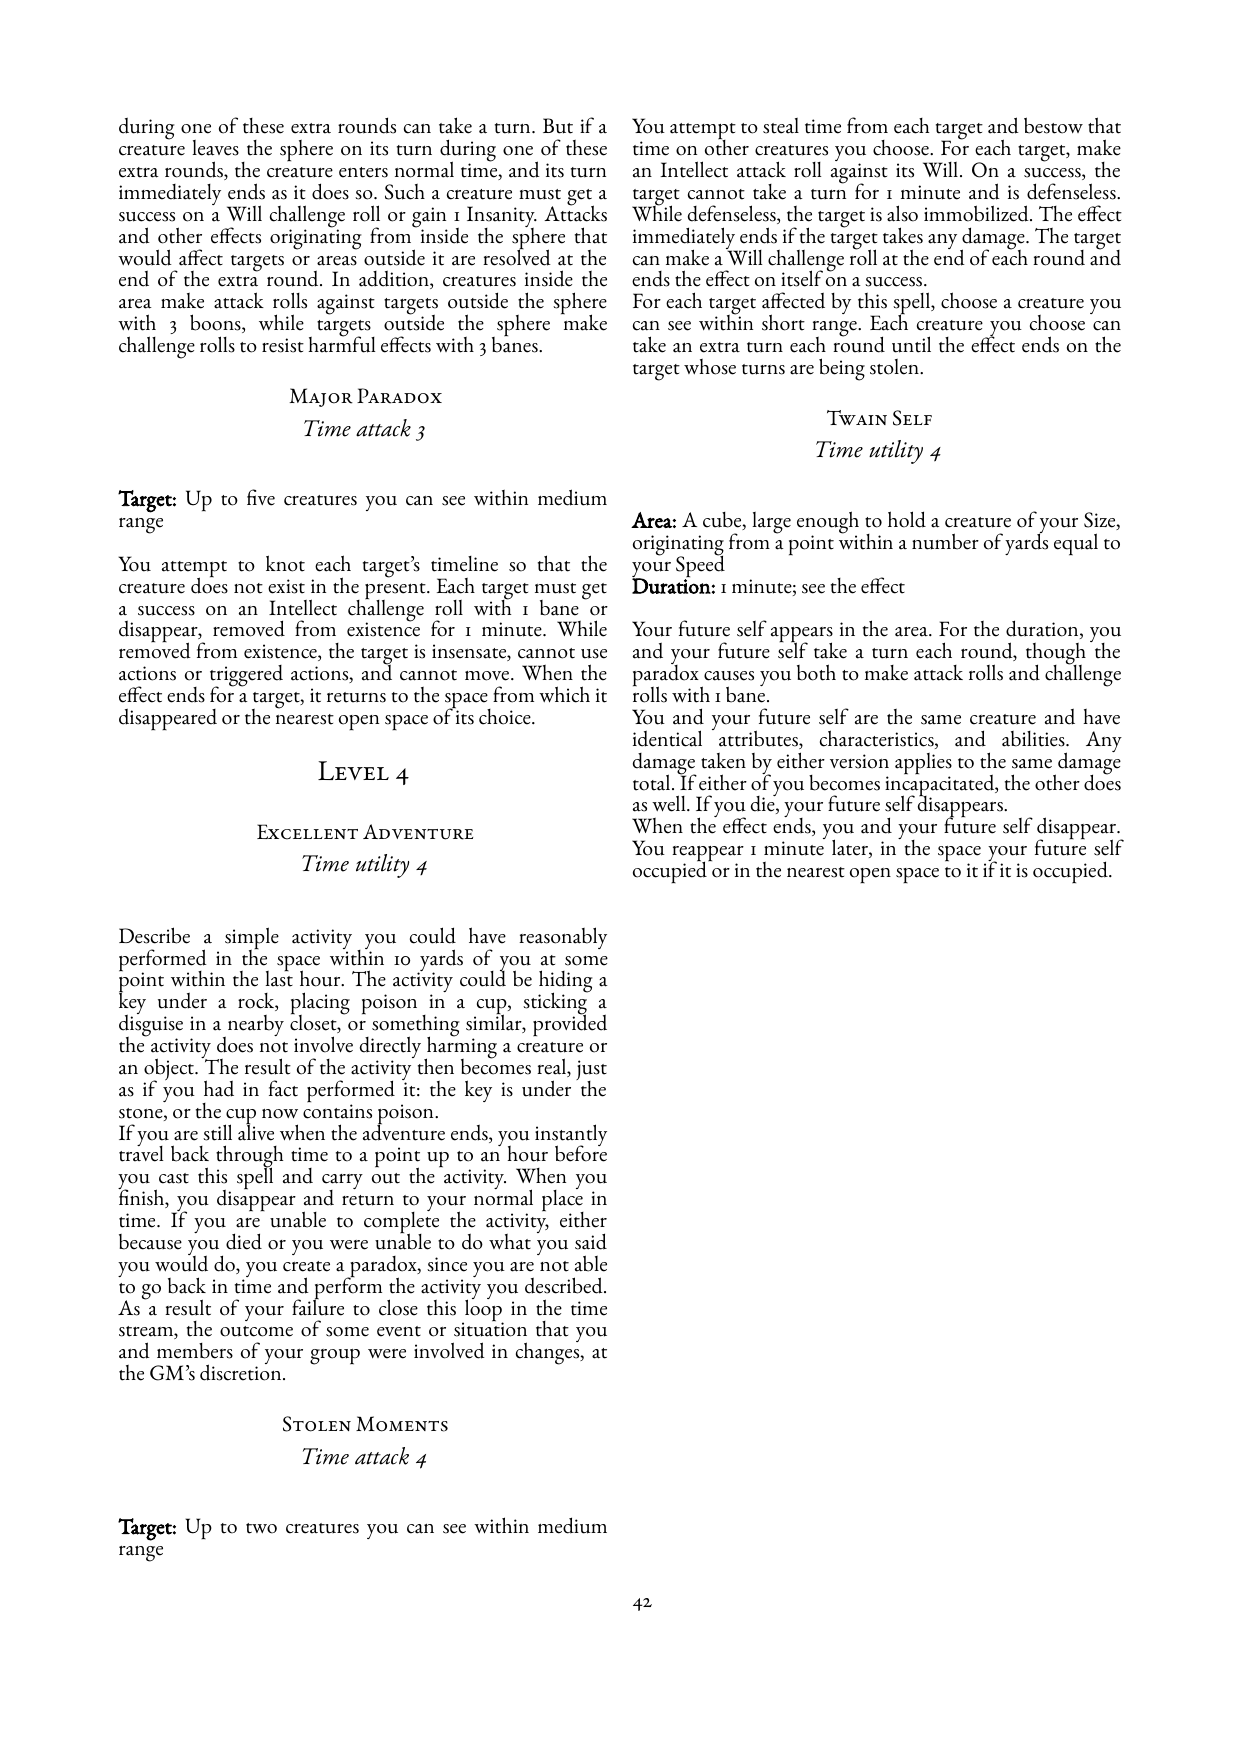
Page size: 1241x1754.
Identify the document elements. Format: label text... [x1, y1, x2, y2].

subtitle Time attack 3 [118, 419, 608, 443]
subtitle Time attack 4 [118, 1447, 608, 1471]
text Describe a simple activity you could have reasonably performed in the space within 10 yards of you at some point within the last hour. The activity could be hiding a key under a rock, placing poison in a cup, sticking a disguise in a nearby closet, or something similar, provided the activity does not involve directly harming a creature or an object. The result of the activity then becomes real, just as if you had in fact performed it: the key is under the stone, or the cup now contains poison. [118, 908, 608, 1124]
subtitle Time utility 4 [632, 441, 1122, 465]
subtitle Twain Self [632, 410, 1122, 432]
list Area: A cube, large enough to hold a creature of your Size, originating from a point within a number of yards equal to your Speed [632, 494, 1122, 577]
text You attempt to knot each target’s timeline so that the creature does not exist in the present. Each target must get a success on an Intellect challenge roll with 1 bane or disappear, removed from existence for 1 minute. While removed from existence, the target is insensate, cannot use actions or triggered actions, and cannot move. When the effect ends for a target, it returns to the space from which it disappeared or the nearest open space of its choice. [118, 546, 608, 731]
subtitle Stolen Moments [118, 1416, 608, 1438]
text You attempt to steal time from each target and bestow that time on other creatures you choose. For each target, make an Intellect attack roll against its Will. On a success, the target cannot take a turn for 1 minute and is defenseless. While defenseless, the target is also immobilized. The effect immediately ends if the target takes any damage. The target can make a Will challenge roll at the end of each round and ends the effect on itself on a success. [632, 118, 1122, 293]
text When the effect ends, you and your future self disappear. You reappear 1 minute later, in the space your future self occupied or in the nearest open space to it if it is occupied. [632, 818, 1122, 884]
text during one of these extra rounds can take a turn. But if a creature leaves the sphere on its turn during one of these extra rounds, the creature enters normal time, and its turn immediately ends as it does so. Such a creature must get a success on a Will challenge roll or gain 1 Insanity. Attacks and other effects originating from inside the sphere that would affect targets or areas outside it are resolved at the end of the extra round. In addition, creatures inside the area make attack rolls against targets outside the sphere with 3 boons, while targets outside the sphere make challenge rolls to resist harmful effects with 3 banes. [118, 118, 608, 359]
text For each target affected by this spell, choose a creature you can see within short range. Each creature you choose can take an extra turn each round until the effect ends on the target whose turns are being stolen. [632, 293, 1122, 381]
text If you are still alive when the adventure ends, you instantly travel back through time to a point up to an hour before you cast this spell and carry out the activity. When you finish, you disappear and return to your normal place in time. If you are unable to complete the activity, either because you died or you were unable to do what you said you would do, you create a paradox, since you are not able to go back in time and perform the activity you described. As a result of your failure to close this loop in the time stream, the outcome of some event or situation that you and members of your group were involved in changes, at the GM’s discretion. [118, 1124, 608, 1387]
list Duration: 1 minute; see the effect [632, 577, 1122, 599]
subtitle Time utility 4 [118, 855, 608, 879]
text You and your future self are the same creature and have identical attributes, characteristics, and abilities. Any damage taken by either version applies to the same damage total. If either of you becomes incapacitated, the other does as well. If you die, your future self disappears. [632, 709, 1122, 818]
subtitle Level 4 [118, 760, 608, 788]
list Target: Up to two creatures you can see within medium range [118, 1501, 608, 1562]
subtitle Major Paradox [118, 388, 608, 410]
list Target: Up to five creatures you can see within medium range [118, 473, 608, 534]
text Your future self appears in the area. For the duration, you and your future self take a turn each round, though the paradox causes you both to make attack rolls and challenge rolls with 1 bane. [632, 611, 1122, 709]
subtitle Excellent Adventure [118, 824, 608, 846]
